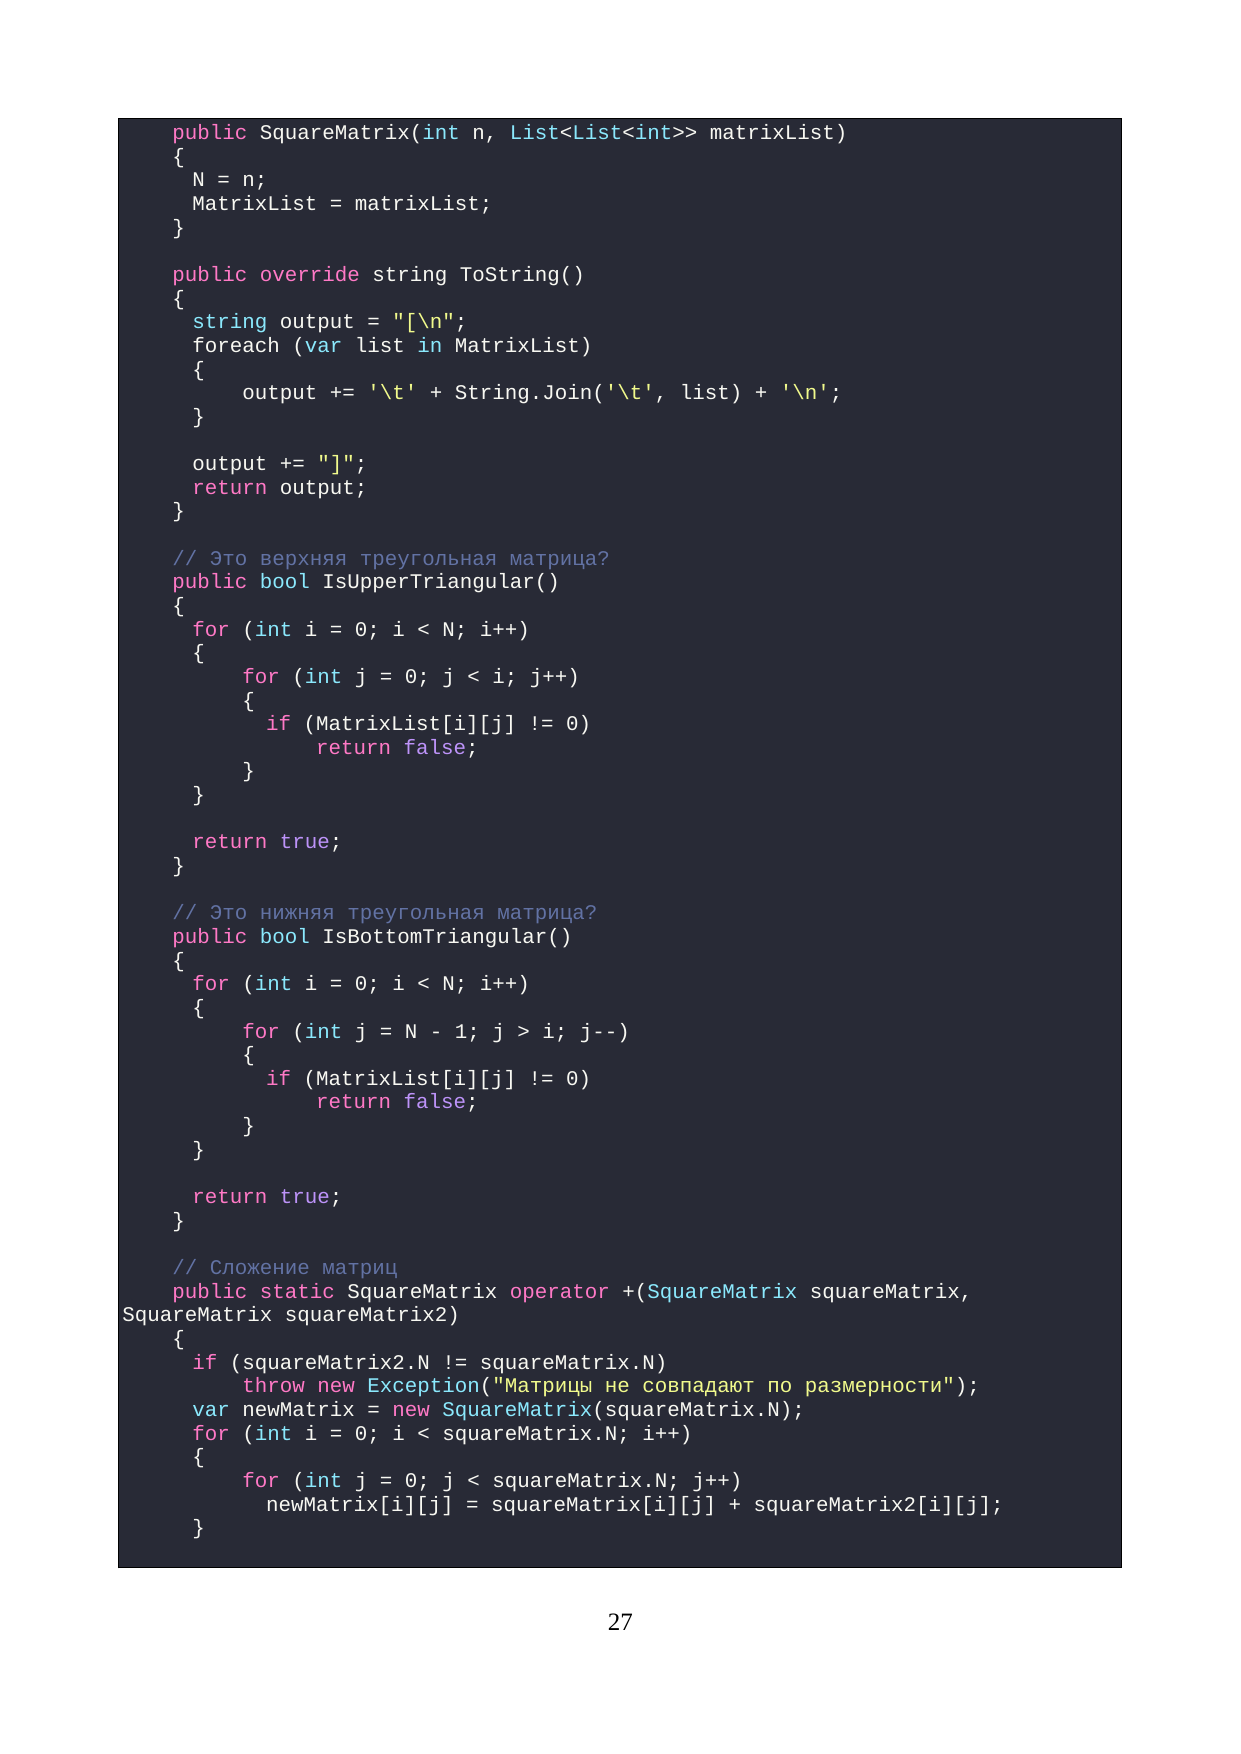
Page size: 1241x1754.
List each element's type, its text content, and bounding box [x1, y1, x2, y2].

text } [119, 780, 1121, 804]
text return output; [119, 473, 1121, 496]
text for (int i = 0; i < N; i++) [119, 615, 1121, 638]
text } [119, 1135, 1121, 1158]
text return true; [119, 827, 1121, 851]
text // Сложение матриц [119, 1253, 1121, 1277]
text } [119, 213, 1121, 236]
text MatrixList = matrixList; [119, 189, 1121, 213]
text if (MatrixList[i][j] != 0) [119, 1064, 1121, 1088]
text public static SquareMatrix operator +(SquareMatrix squareMatrix, SquareMatrix squareMatrix2) [119, 1277, 1121, 1324]
text { [119, 142, 1121, 165]
text N = n; [119, 165, 1121, 189]
text string output = "[\n"; [119, 307, 1121, 331]
text } [119, 496, 1121, 520]
text { [119, 686, 1121, 709]
text return true; [119, 1182, 1121, 1206]
text } [119, 851, 1121, 875]
text // Это верхняя треугольная матрица? [119, 544, 1121, 567]
text public SquareMatrix(int n, List<List<int>> matrixList) [119, 119, 1121, 142]
text { [119, 1324, 1121, 1348]
text } [119, 1206, 1121, 1229]
text { [119, 591, 1121, 615]
text public bool IsUpperTriangular() [119, 567, 1121, 591]
text } [119, 1513, 1121, 1537]
text } [119, 1111, 1121, 1135]
text output += "]"; [119, 449, 1121, 473]
text if (squareMatrix2.N != squareMatrix.N) [119, 1348, 1121, 1371]
text public override string ToString() [119, 260, 1121, 284]
text output += '\t' + String.Join('\t', list) + '\n'; [119, 378, 1121, 402]
text } [119, 402, 1121, 426]
text throw new Exception("Матрицы не совпадают по размерности"); [119, 1371, 1121, 1395]
text foreach (var list in MatrixList) [119, 331, 1121, 354]
text { [119, 354, 1121, 378]
text for (int j = 0; j < i; j++) [119, 662, 1121, 686]
text public bool IsBottomTriangular() [119, 922, 1121, 946]
text // Это нижняя треугольная матрица? [119, 898, 1121, 922]
text var newMatrix = new SquareMatrix(squareMatrix.N); [119, 1395, 1121, 1419]
text { [119, 638, 1121, 662]
text for (int i = 0; i < squareMatrix.N; i++) [119, 1419, 1121, 1442]
text return false; [119, 1088, 1121, 1111]
text for (int j = N - 1; j > i; j--) [119, 1017, 1121, 1040]
text { [119, 1040, 1121, 1064]
text { [119, 993, 1121, 1017]
text { [119, 284, 1121, 307]
text { [119, 946, 1121, 969]
text } [119, 757, 1121, 780]
text for (int j = 0; j < squareMatrix.N; j++) [119, 1466, 1121, 1489]
text for (int i = 0; i < N; i++) [119, 969, 1121, 993]
text if (MatrixList[i][j] != 0) [119, 709, 1121, 733]
text { [119, 1442, 1121, 1466]
text newMatrix[i][j] = squareMatrix[i][j] + squareMatrix2[i][j]; [119, 1489, 1121, 1513]
text return false; [119, 733, 1121, 757]
